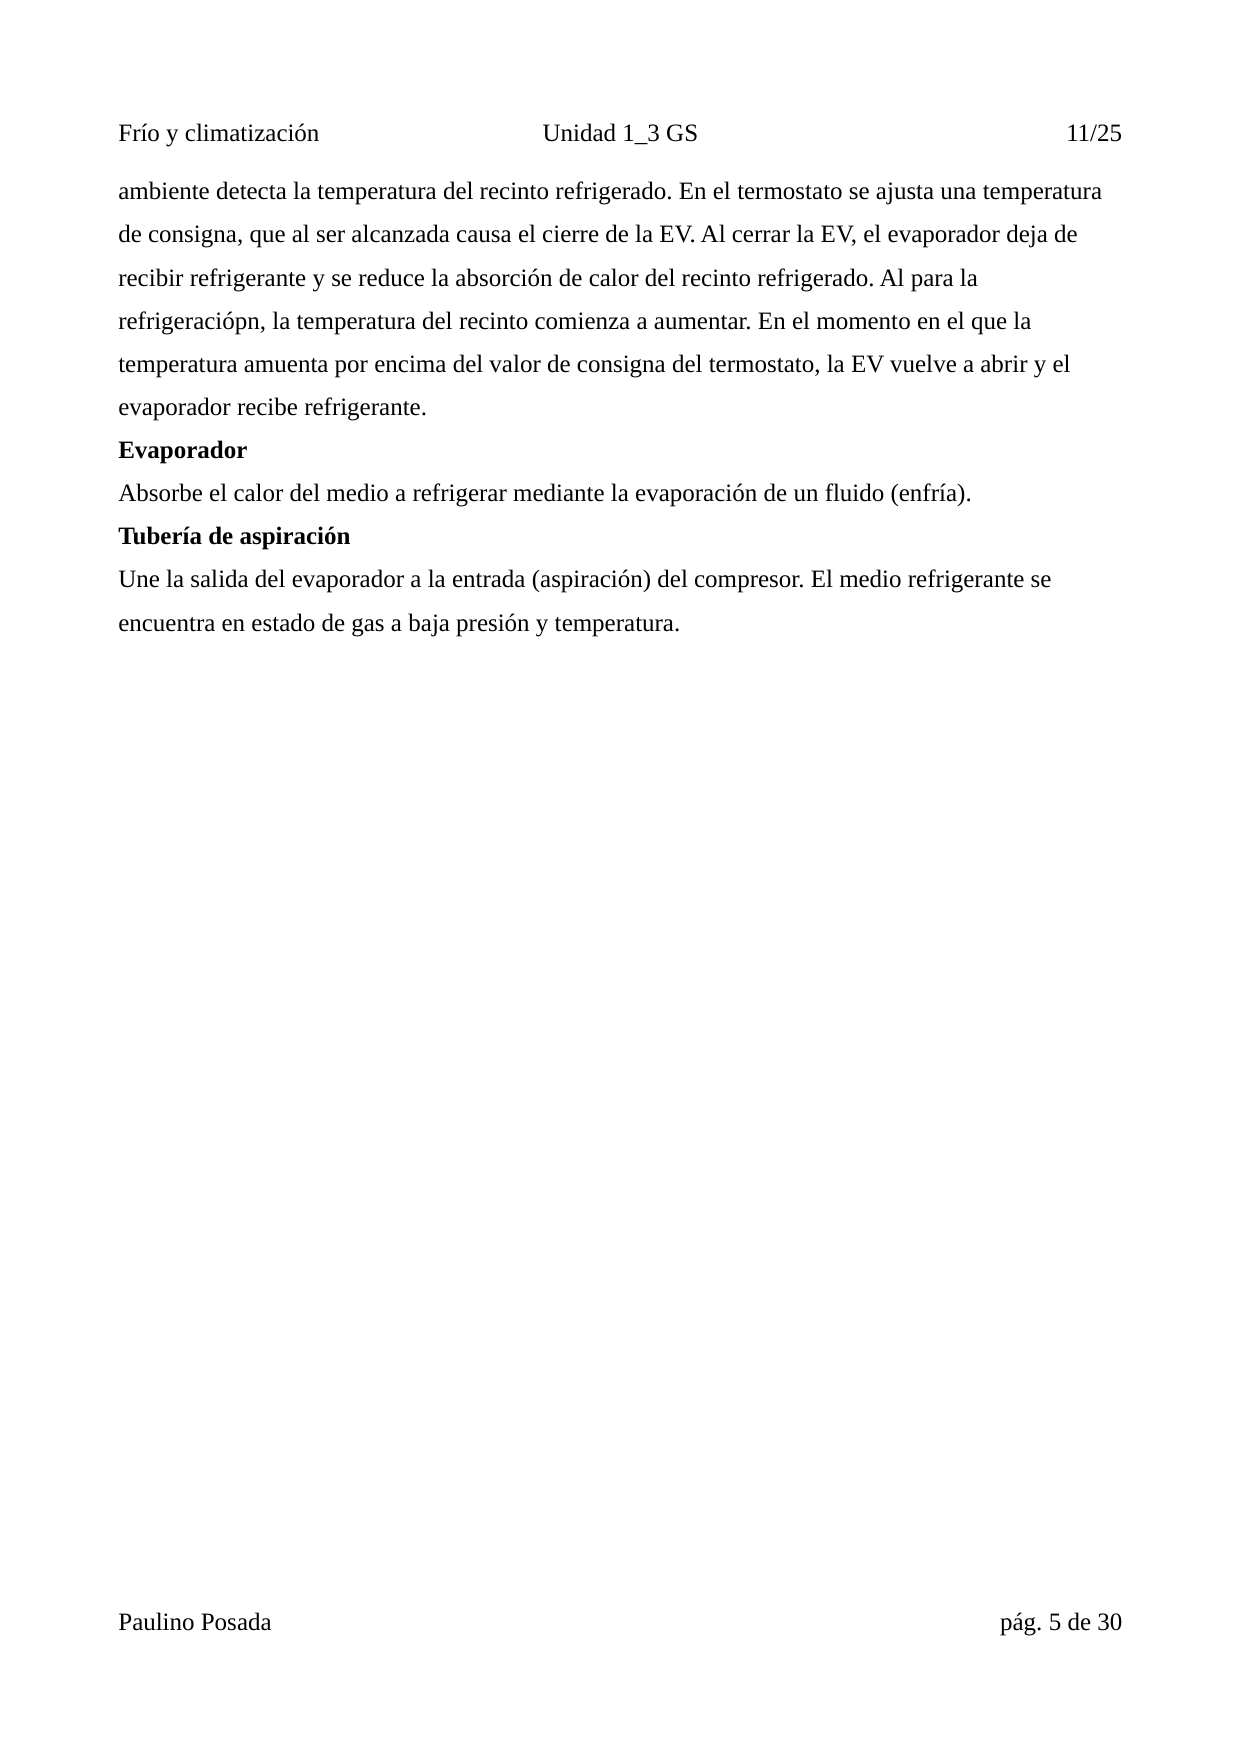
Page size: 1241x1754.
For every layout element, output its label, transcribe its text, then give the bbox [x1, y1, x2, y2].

text Une la salida del evaporador a la entrada (aspiración) del compresor. El medio refrigerante se encuentra en estado de gas a baja presión y temperatura. [118, 564, 1122, 636]
text Evaporador [118, 435, 1122, 464]
text Tubería de aspiración [118, 521, 1122, 550]
text Absorbe el calor del medio a refrigerar mediante la evaporación de un fluido (enfría). [118, 478, 1122, 507]
text ambiente detecta la temperatura del recinto refrigerado. En el termostato se ajusta una temperatura de consigna, que al ser alcanzada causa el cierre de la EV. Al cerrar la EV, el evaporador deja de recibir refrigerante y se reduce la absorción de calor del recinto refrigerado. Al para la refrigeraciópn, la temperatura del recinto comienza a aumentar. En el momento en el que la temperatura amuenta por encima del valor de consigna del termostato, la EV vuelve a abrir y el evaporador recibe refrigerante. [118, 176, 1122, 421]
